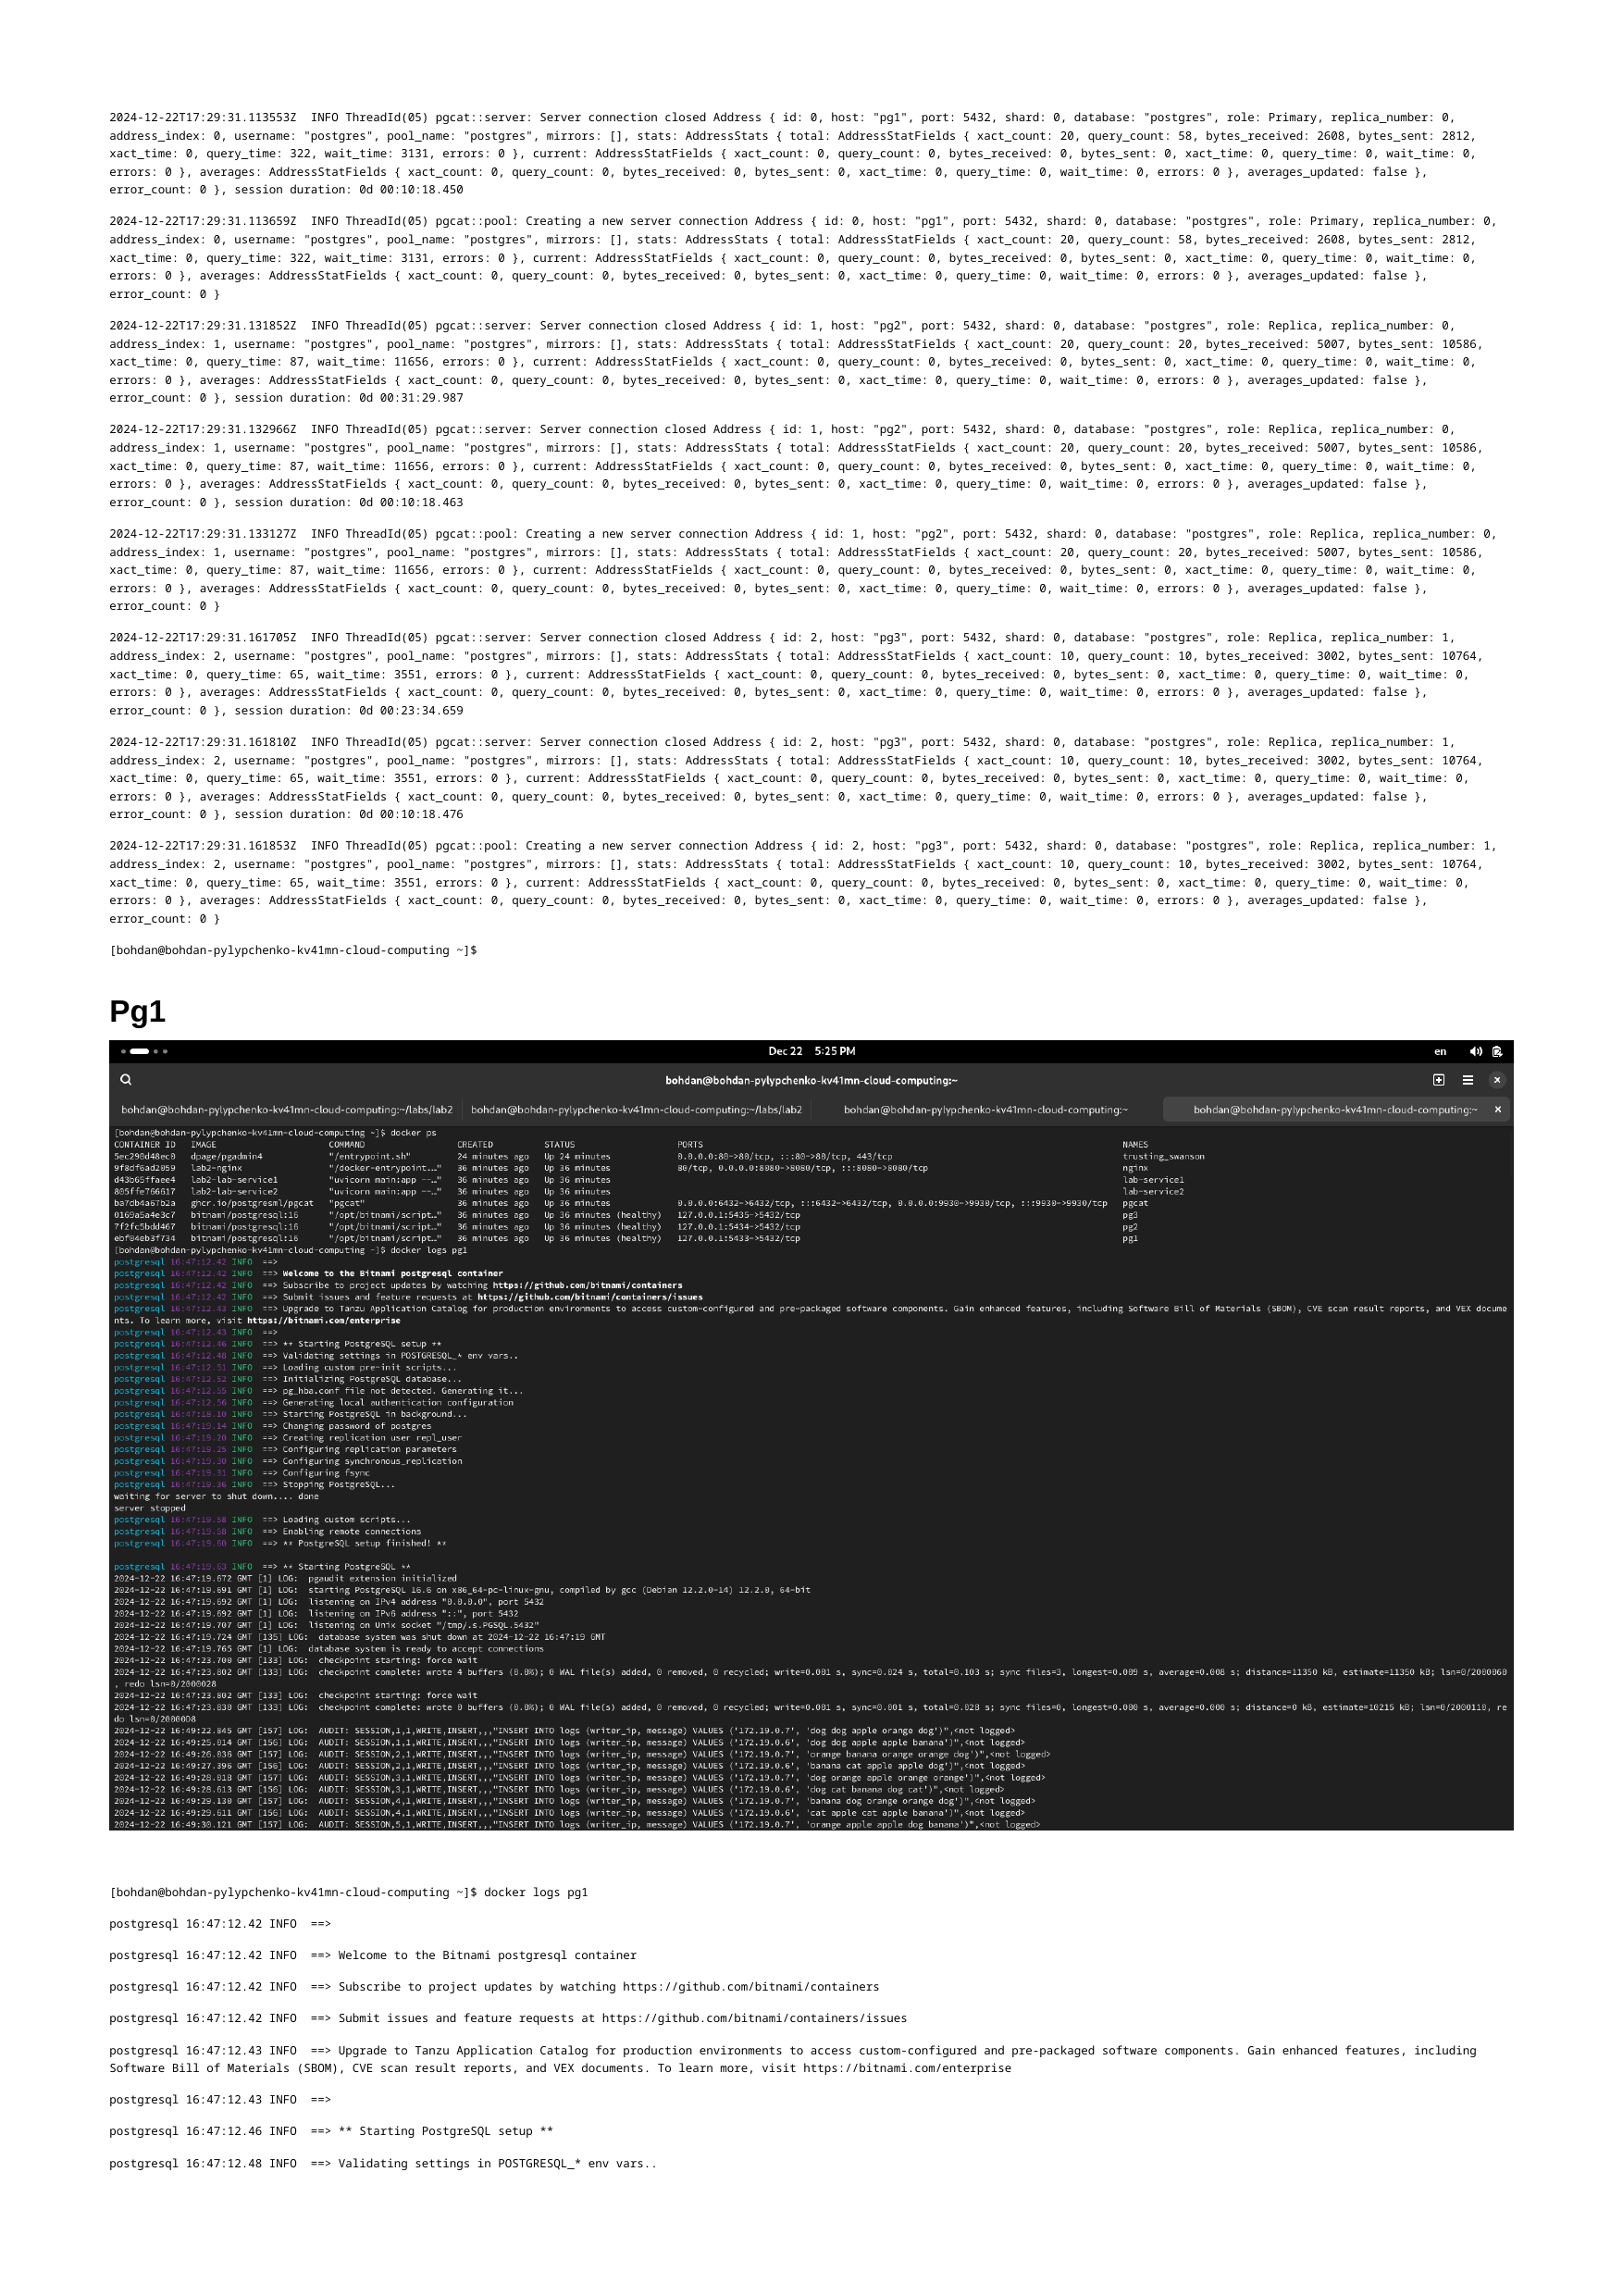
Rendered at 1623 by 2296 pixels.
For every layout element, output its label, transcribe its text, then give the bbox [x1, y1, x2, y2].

text postgresql 16:47:12.42 INFO ==> [109, 1916, 1514, 1931]
text postgresql 16:47:12.42 INFO ==> Welcome to the Bitnami postgresql container [109, 1947, 1514, 1963]
text 2024-12-22T17:29:31.161853Z INFO ThreadId(05) pgcat::pool: Creating a new server connection Address { id: 2, host: "pg3", port: 5432, shard: 0, database: "postgres", role: Replica, replica_number: 1, address_index: 2, username: "postgres", pool_name: "postgres", mirrors: [], stats: AddressStats { total: AddressStatFields { xact_count: 10, query_count: 10, bytes_received: 3002, bytes_sent: 10764, xact_time: 0, query_time: 65, wait_time: 3551, errors: 0 }, current: AddressStatFields { xact_count: 0, query_count: 0, bytes_received: 0, bytes_sent: 0, xact_time: 0, query_time: 0, wait_time: 0, errors: 0 }, averages: AddressStatFields { xact_count: 0, query_count: 0, bytes_received: 0, bytes_sent: 0, xact_time: 0, query_time: 0, wait_time: 0, errors: 0 }, averages_updated: false }, error_count: 0 } [109, 838, 1514, 926]
text postgresql 16:47:12.43 INFO ==> [109, 2091, 1514, 2107]
text 2024-12-22T17:29:31.113659Z INFO ThreadId(05) pgcat::pool: Creating a new server connection Address { id: 0, host: "pg1", port: 5432, shard: 0, database: "postgres", role: Primary, replica_number: 0, address_index: 0, username: "postgres", pool_name: "postgres", mirrors: [], stats: AddressStats { total: AddressStatFields { xact_count: 20, query_count: 58, bytes_received: 2608, bytes_sent: 2812, xact_time: 0, query_time: 322, wait_time: 3131, errors: 0 }, current: AddressStatFields { xact_count: 0, query_count: 0, bytes_received: 0, bytes_sent: 0, xact_time: 0, query_time: 0, wait_time: 0, errors: 0 }, averages: AddressStatFields { xact_count: 0, query_count: 0, bytes_received: 0, bytes_sent: 0, xact_time: 0, query_time: 0, wait_time: 0, errors: 0 }, averages_updated: false }, error_count: 0 } [109, 214, 1514, 302]
text [bohdan@bohdan-pylypchenko-kv41mn-cloud-computing ~]$ [109, 942, 1514, 958]
text postgresql 16:47:12.46 INFO ==> ** Starting PostgreSQL setup ** [109, 2123, 1514, 2140]
text postgresql 16:47:12.42 INFO ==> Subscribe to project updates by watching https://github.com/bitnami/containers [109, 1979, 1514, 1994]
picture [109, 1040, 1514, 1831]
subtitle Pg1 [109, 993, 1514, 1029]
text [bohdan@bohdan-pylypchenko-kv41mn-cloud-computing ~]$ docker logs pg1 [109, 1884, 1514, 1900]
text postgresql 16:47:12.48 INFO ==> Validating settings in POSTGRESQL_* env vars.. [109, 2155, 1514, 2171]
text 2024-12-22T17:29:31.132966Z INFO ThreadId(05) pgcat::server: Server connection closed Address { id: 1, host: "pg2", port: 5432, shard: 0, database: "postgres", role: Replica, replica_number: 0, address_index: 1, username: "postgres", pool_name: "postgres", mirrors: [], stats: AddressStats { total: AddressStatFields { xact_count: 20, query_count: 20, bytes_received: 5007, bytes_sent: 10586, xact_time: 0, query_time: 87, wait_time: 11656, errors: 0 }, current: AddressStatFields { xact_count: 0, query_count: 0, bytes_received: 0, bytes_sent: 0, xact_time: 0, query_time: 0, wait_time: 0, errors: 0 }, averages: AddressStatFields { xact_count: 0, query_count: 0, bytes_received: 0, bytes_sent: 0, xact_time: 0, query_time: 0, wait_time: 0, errors: 0 }, averages_updated: false }, error_count: 0 }, session duration: 0d 00:10:18.463 [109, 422, 1514, 510]
text 2024-12-22T17:29:31.161705Z INFO ThreadId(05) pgcat::server: Server connection closed Address { id: 2, host: "pg3", port: 5432, shard: 0, database: "postgres", role: Replica, replica_number: 1, address_index: 2, username: "postgres", pool_name: "postgres", mirrors: [], stats: AddressStats { total: AddressStatFields { xact_count: 10, query_count: 10, bytes_received: 3002, bytes_sent: 10764, xact_time: 0, query_time: 65, wait_time: 3551, errors: 0 }, current: AddressStatFields { xact_count: 0, query_count: 0, bytes_received: 0, bytes_sent: 0, xact_time: 0, query_time: 0, wait_time: 0, errors: 0 }, averages: AddressStatFields { xact_count: 0, query_count: 0, bytes_received: 0, bytes_sent: 0, xact_time: 0, query_time: 0, wait_time: 0, errors: 0 }, averages_updated: false }, error_count: 0 }, session duration: 0d 00:23:34.659 [109, 630, 1514, 718]
text postgresql 16:47:12.43 INFO ==> Upgrade to Tanzu Application Catalog for production environments to access custom-configured and pre-packaged software components. Gain enhanced features, including Software Bill of Materials (SBOM), CVE scan result reports, and VEX documents. To learn more, visit https://bitnami.com/enterprise [109, 2042, 1514, 2076]
text 2024-12-22T17:29:31.161810Z INFO ThreadId(05) pgcat::server: Server connection closed Address { id: 2, host: "pg3", port: 5432, shard: 0, database: "postgres", role: Replica, replica_number: 1, address_index: 2, username: "postgres", pool_name: "postgres", mirrors: [], stats: AddressStats { total: AddressStatFields { xact_count: 10, query_count: 10, bytes_received: 3002, bytes_sent: 10764, xact_time: 0, query_time: 65, wait_time: 3551, errors: 0 }, current: AddressStatFields { xact_count: 0, query_count: 0, bytes_received: 0, bytes_sent: 0, xact_time: 0, query_time: 0, wait_time: 0, errors: 0 }, averages: AddressStatFields { xact_count: 0, query_count: 0, bytes_received: 0, bytes_sent: 0, xact_time: 0, query_time: 0, wait_time: 0, errors: 0 }, averages_updated: false }, error_count: 0 }, session duration: 0d 00:10:18.476 [109, 734, 1514, 822]
text 2024-12-22T17:29:31.133127Z INFO ThreadId(05) pgcat::pool: Creating a new server connection Address { id: 1, host: "pg2", port: 5432, shard: 0, database: "postgres", role: Replica, replica_number: 0, address_index: 1, username: "postgres", pool_name: "postgres", mirrors: [], stats: AddressStats { total: AddressStatFields { xact_count: 20, query_count: 20, bytes_received: 5007, bytes_sent: 10586, xact_time: 0, query_time: 87, wait_time: 11656, errors: 0 }, current: AddressStatFields { xact_count: 0, query_count: 0, bytes_received: 0, bytes_sent: 0, xact_time: 0, query_time: 0, wait_time: 0, errors: 0 }, averages: AddressStatFields { xact_count: 0, query_count: 0, bytes_received: 0, bytes_sent: 0, xact_time: 0, query_time: 0, wait_time: 0, errors: 0 }, averages_updated: false }, error_count: 0 } [109, 526, 1514, 614]
text postgresql 16:47:12.42 INFO ==> Submit issues and feature requests at https://github.com/bitnami/containers/issues [109, 2010, 1514, 2026]
text 2024-12-22T17:29:31.131852Z INFO ThreadId(05) pgcat::server: Server connection closed Address { id: 1, host: "pg2", port: 5432, shard: 0, database: "postgres", role: Replica, replica_number: 0, address_index: 1, username: "postgres", pool_name: "postgres", mirrors: [], stats: AddressStats { total: AddressStatFields { xact_count: 20, query_count: 20, bytes_received: 5007, bytes_sent: 10586, xact_time: 0, query_time: 87, wait_time: 11656, errors: 0 }, current: AddressStatFields { xact_count: 0, query_count: 0, bytes_received: 0, bytes_sent: 0, xact_time: 0, query_time: 0, wait_time: 0, errors: 0 }, averages: AddressStatFields { xact_count: 0, query_count: 0, bytes_received: 0, bytes_sent: 0, xact_time: 0, query_time: 0, wait_time: 0, errors: 0 }, averages_updated: false }, error_count: 0 }, session duration: 0d 00:31:29.987 [109, 317, 1514, 405]
text 2024-12-22T17:29:31.113553Z INFO ThreadId(05) pgcat::server: Server connection closed Address { id: 0, host: "pg1", port: 5432, shard: 0, database: "postgres", role: Primary, replica_number: 0, address_index: 0, username: "postgres", pool_name: "postgres", mirrors: [], stats: AddressStats { total: AddressStatFields { xact_count: 20, query_count: 58, bytes_received: 2608, bytes_sent: 2812, xact_time: 0, query_time: 322, wait_time: 3131, errors: 0 }, current: AddressStatFields { xact_count: 0, query_count: 0, bytes_received: 0, bytes_sent: 0, xact_time: 0, query_time: 0, wait_time: 0, errors: 0 }, averages: AddressStatFields { xact_count: 0, query_count: 0, bytes_received: 0, bytes_sent: 0, xact_time: 0, query_time: 0, wait_time: 0, errors: 0 }, averages_updated: false }, error_count: 0 }, session duration: 0d 00:10:18.450 [109, 109, 1514, 197]
